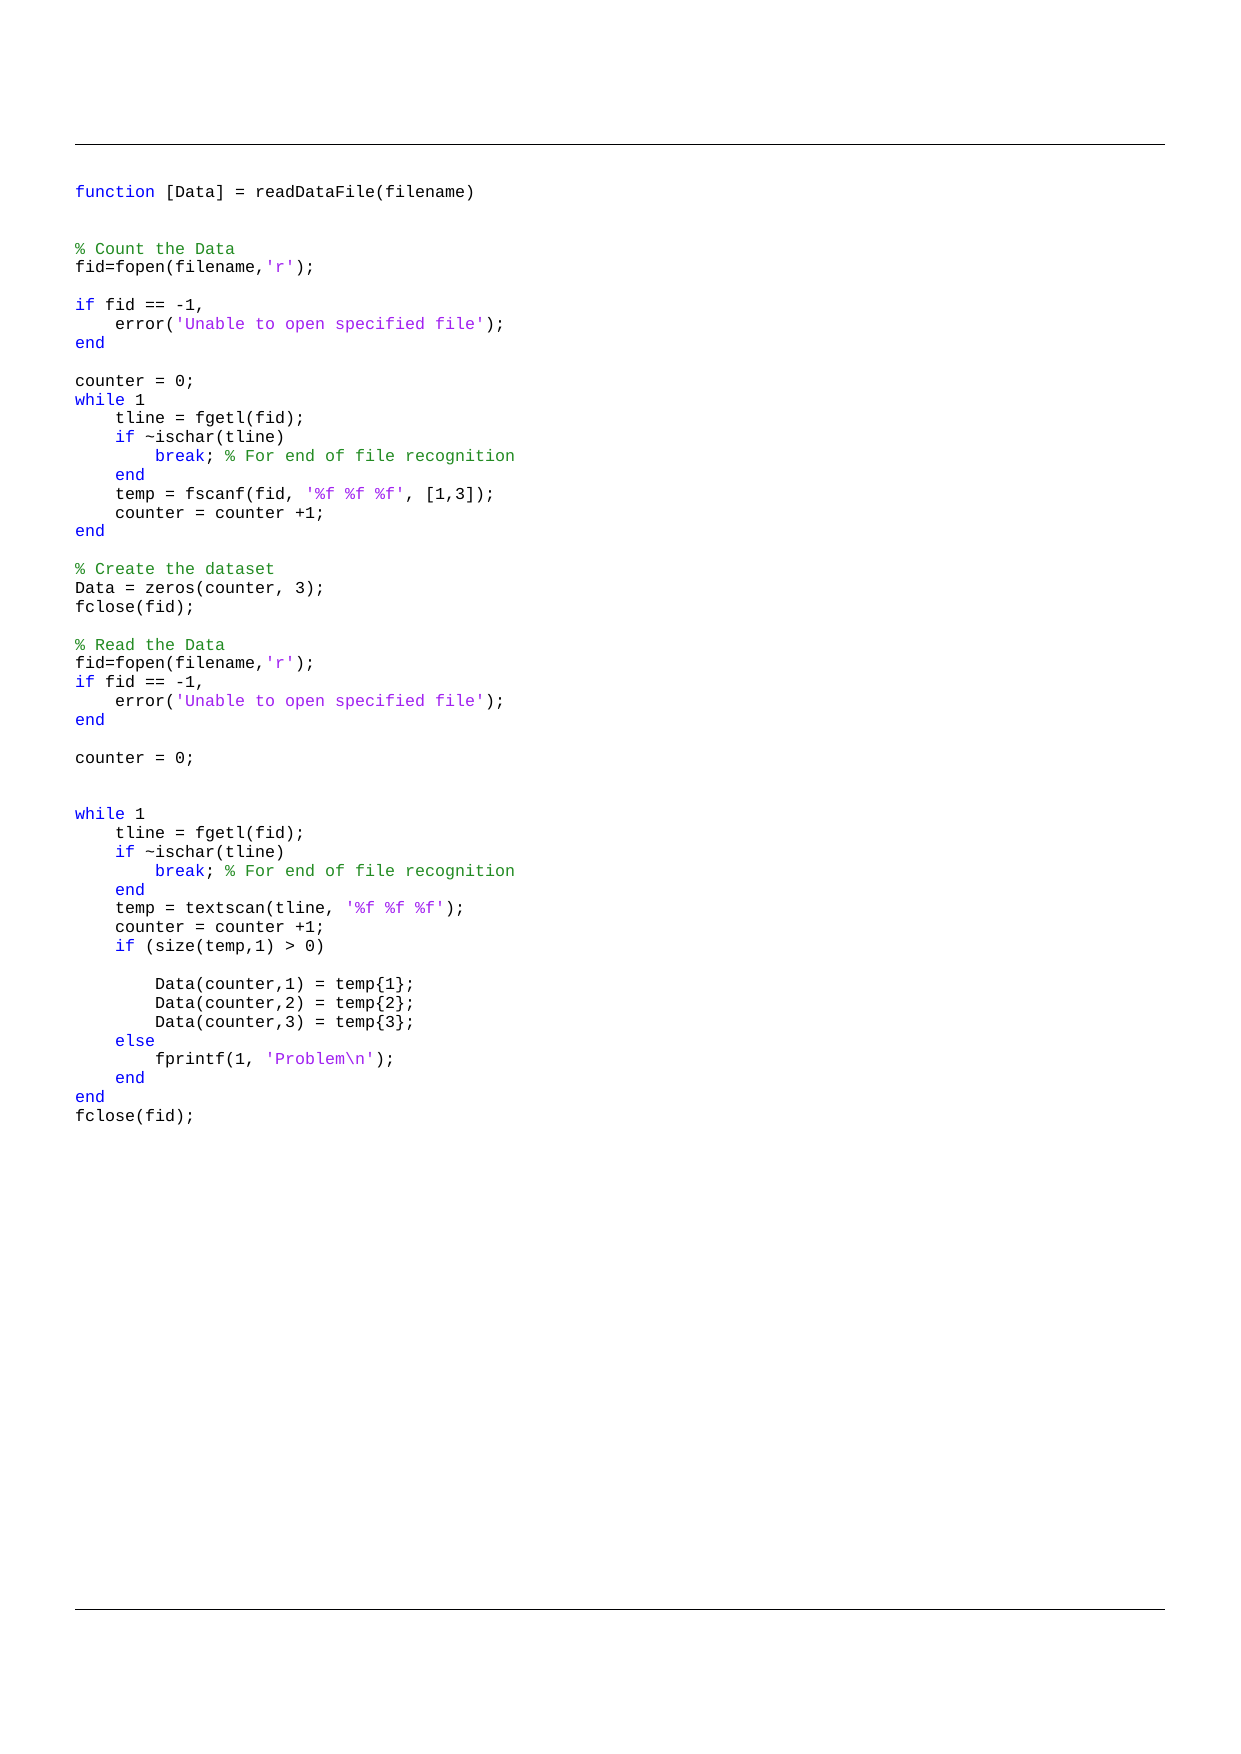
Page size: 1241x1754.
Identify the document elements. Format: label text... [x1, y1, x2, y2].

text counter = counter +1; [75, 504, 1165, 523]
text while 1 [75, 391, 1165, 410]
text Data(counter,2) = temp{2}; [75, 994, 1165, 1013]
text % Count the Data [75, 240, 1165, 259]
text fclose(fid); [75, 1107, 1165, 1126]
text end [75, 466, 1165, 485]
text end [75, 1070, 1165, 1089]
text else [75, 1032, 1165, 1051]
text if fid == -1, [75, 674, 1165, 693]
text Data = zeros(counter, 3); [75, 579, 1165, 598]
text fprintf(1, 'Problem\n'); [75, 1051, 1165, 1070]
text end [75, 523, 1165, 542]
text if ~ischar(tline) [75, 429, 1165, 448]
text counter = 0; [75, 372, 1165, 391]
text fid=fopen(filename,'r'); [75, 259, 1165, 278]
text tline = fgetl(fid); [75, 825, 1165, 843]
text if (size(temp,1) > 0) [75, 938, 1165, 957]
text % Create the dataset [75, 561, 1165, 579]
text end [75, 712, 1165, 730]
text Data(counter,1) = temp{1}; [75, 976, 1165, 994]
text counter = counter +1; [75, 919, 1165, 938]
text fid=fopen(filename,'r'); [75, 655, 1165, 674]
text temp = fscanf(fid, '%f %f %f', [1,3]); [75, 485, 1165, 504]
text if fid == -1, [75, 297, 1165, 316]
text error('Unable to open specified file'); [75, 316, 1165, 334]
text error('Unable to open specified file'); [75, 693, 1165, 712]
text % Read the Data [75, 636, 1165, 655]
text end [75, 334, 1165, 353]
text while 1 [75, 806, 1165, 825]
text tline = fgetl(fid); [75, 410, 1165, 429]
text break; % For end of file recognition [75, 448, 1165, 466]
text Data(counter,3) = temp{3}; [75, 1013, 1165, 1032]
text end [75, 1089, 1165, 1107]
text end [75, 881, 1165, 900]
text counter = 0; [75, 749, 1165, 768]
text function [Data] = readDataFile(filename) [75, 184, 1165, 202]
text temp = textscan(tline, '%f %f %f'); [75, 900, 1165, 919]
text fclose(fid); [75, 598, 1165, 617]
text if ~ischar(tline) [75, 843, 1165, 862]
text break; % For end of file recognition [75, 862, 1165, 881]
